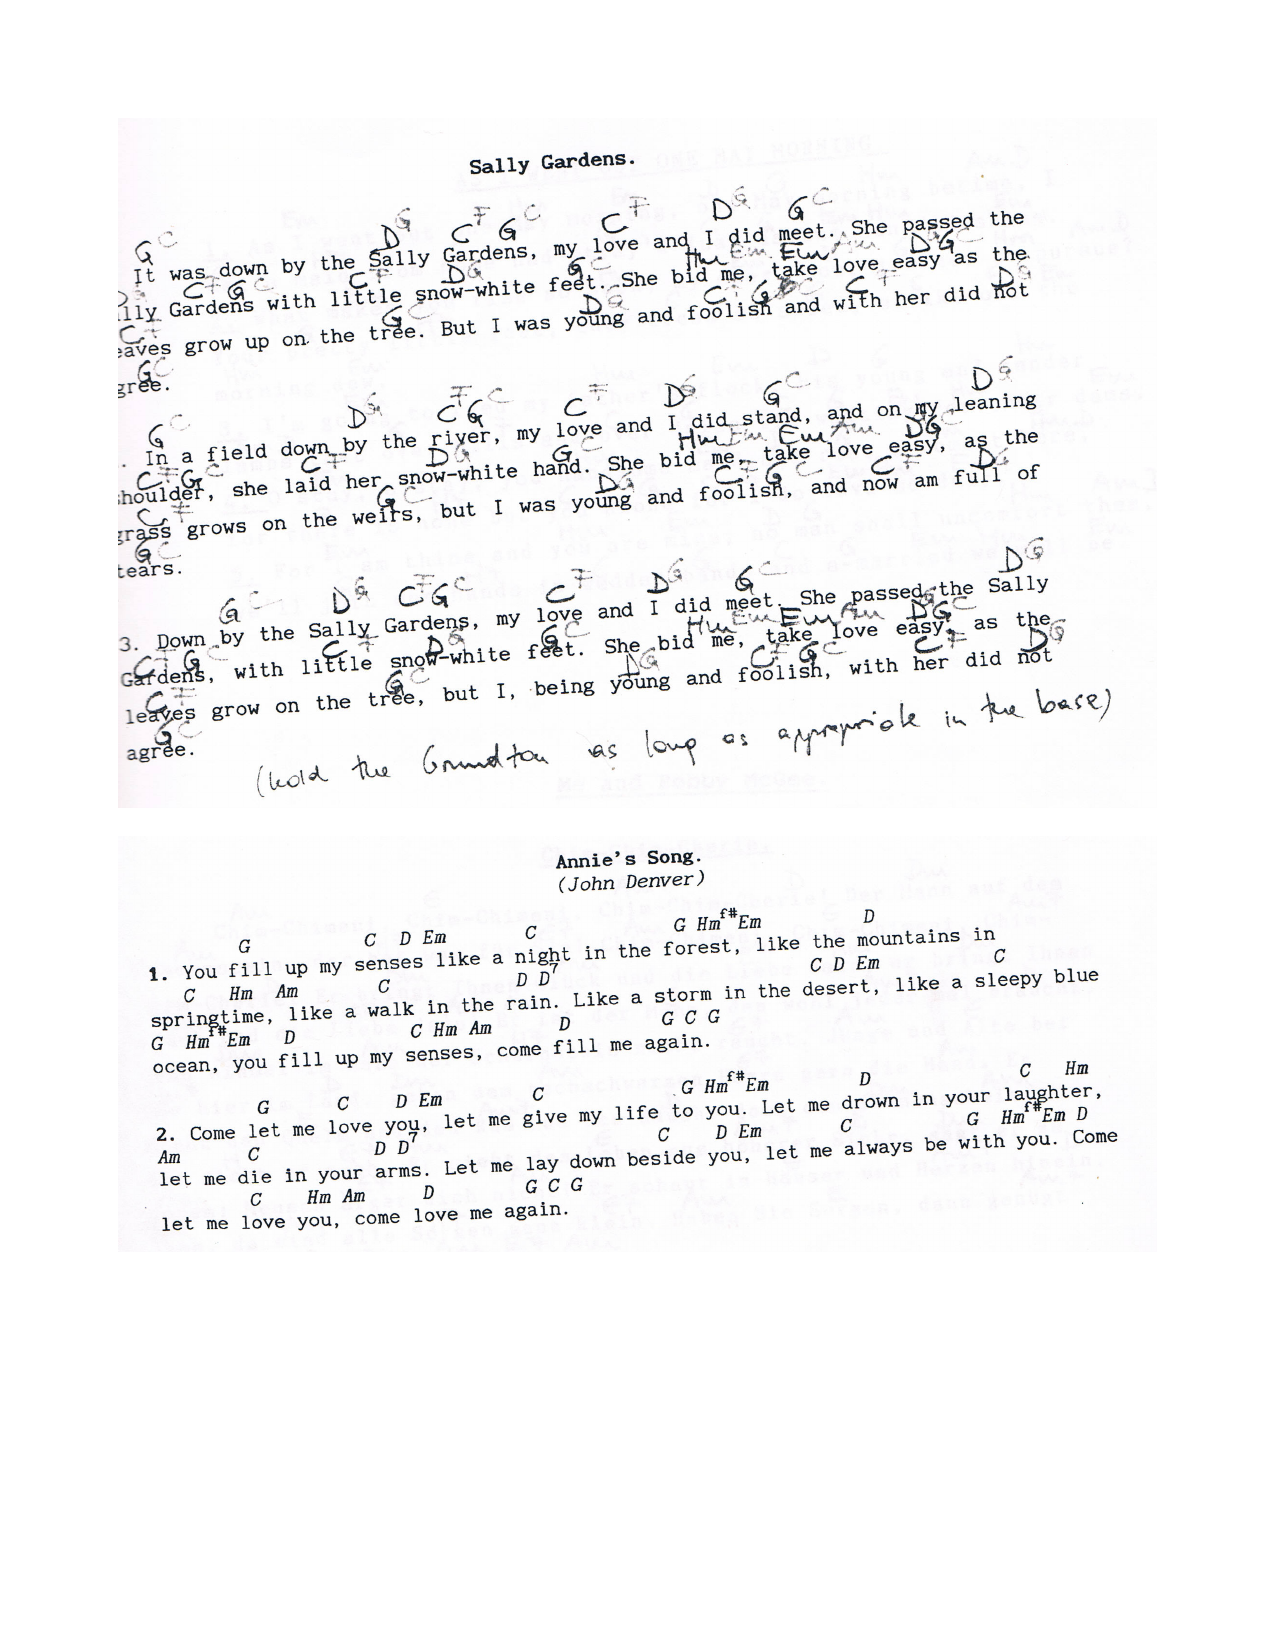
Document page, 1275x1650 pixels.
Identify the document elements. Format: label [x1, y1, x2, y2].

picture [118, 836, 1157, 1252]
picture [118, 118, 1157, 808]
